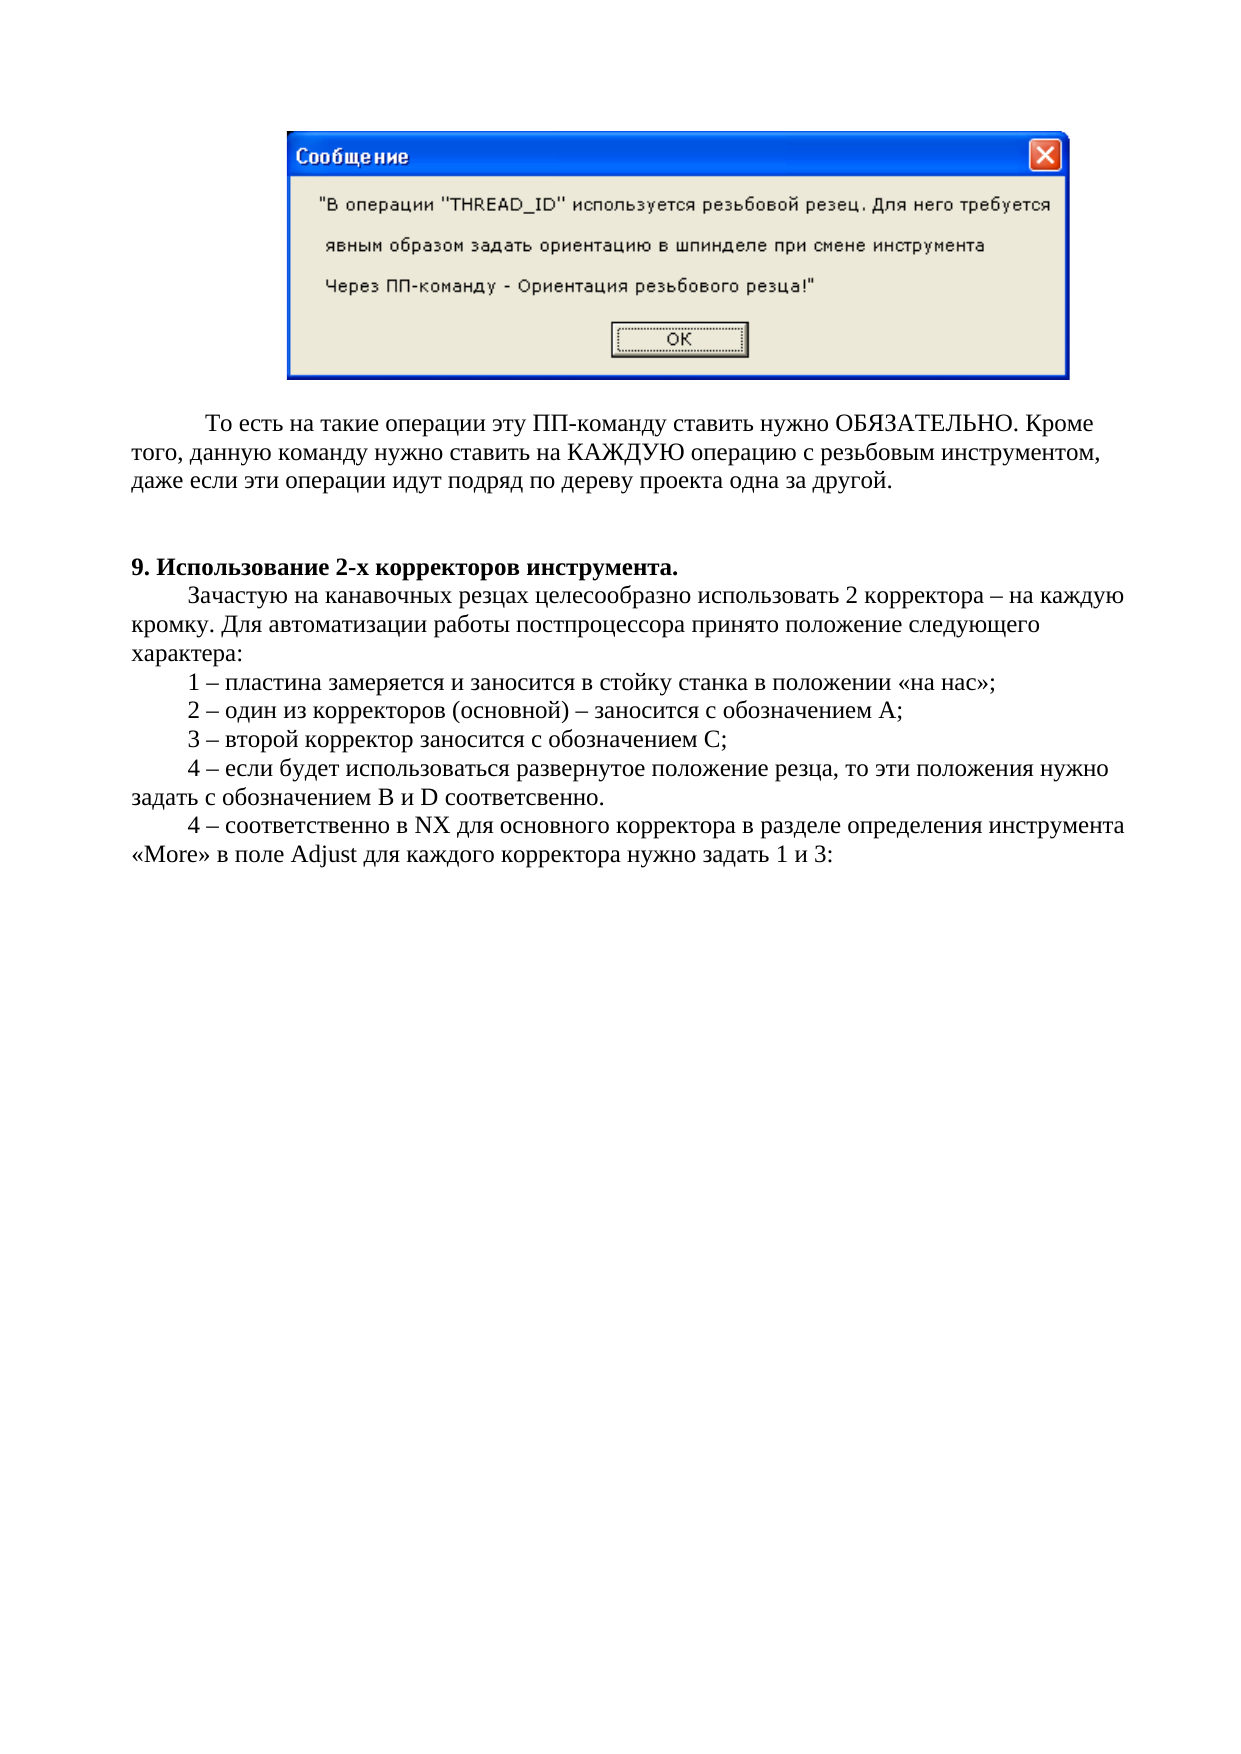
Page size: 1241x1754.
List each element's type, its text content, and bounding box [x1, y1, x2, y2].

text 4 – если будет использоваться развернутое положение резца, то эти положения нужно задать с обозначением B и D соответсвенно. [131, 753, 1152, 811]
text 2 – один из корректоров (основной) – заносится с обозначением А; [131, 696, 1152, 724]
text 1 – пластина замеряется и заносится в стойку станка в положении «на нас»; [131, 667, 1152, 696]
text То есть на такие операции эту ПП-команду ставить нужно ОБЯЗАТЕЛЬНО. Кроме того, данную команду нужно ставить на КАЖДУЮ операцию с резьбовым инструментом, даже если эти операции идут подряд по дереву проекта одна за другой. [131, 408, 1152, 494]
text 9. Использование 2-х корректоров инструмента. [131, 552, 1152, 581]
text 3 – второй корректор заносится с обозначением С; [131, 724, 1152, 753]
text 4 – соответственно в NX для основного корректора в разделе определения инструмента «More» в поле Adjust для каждого корректора нужно задать 1 и 3: [131, 811, 1152, 868]
picture [286, 131, 1070, 380]
text Зачастую на канавочных резцах целесообразно использовать 2 корректора – на каждую кромку. Для автоматизации работы постпроцессора принято положение следующего характера: [131, 581, 1152, 667]
